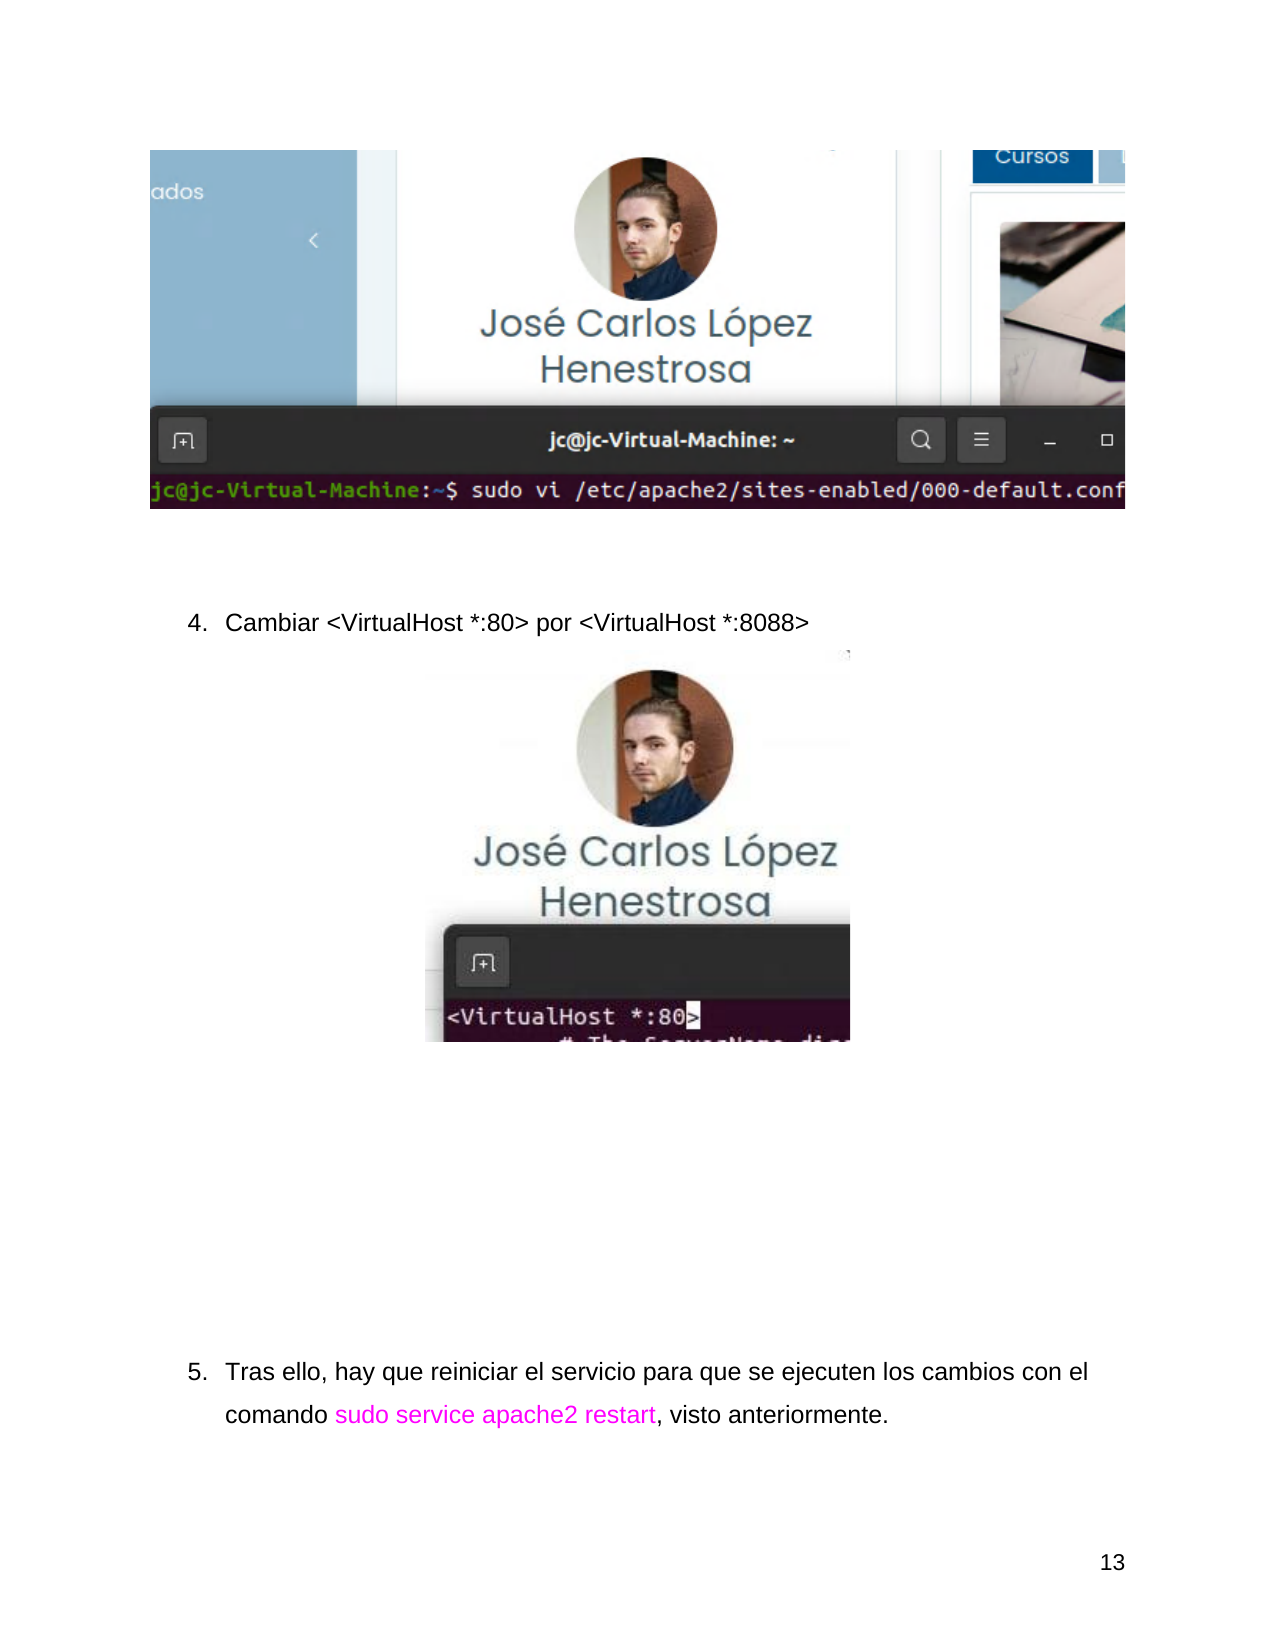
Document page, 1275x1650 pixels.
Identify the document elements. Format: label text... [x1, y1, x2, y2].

picture [150, 150, 1125, 509]
list Cambiar <VirtualHost *:80> por <VirtualHost *:8088> [187, 608, 1125, 636]
picture [425, 650, 851, 1042]
list Tras ello, hay que reiniciar el servicio para que se ejecuten los cambios con el comando sudo service apache2 restart, visto anteriormente. [187, 1356, 1125, 1428]
